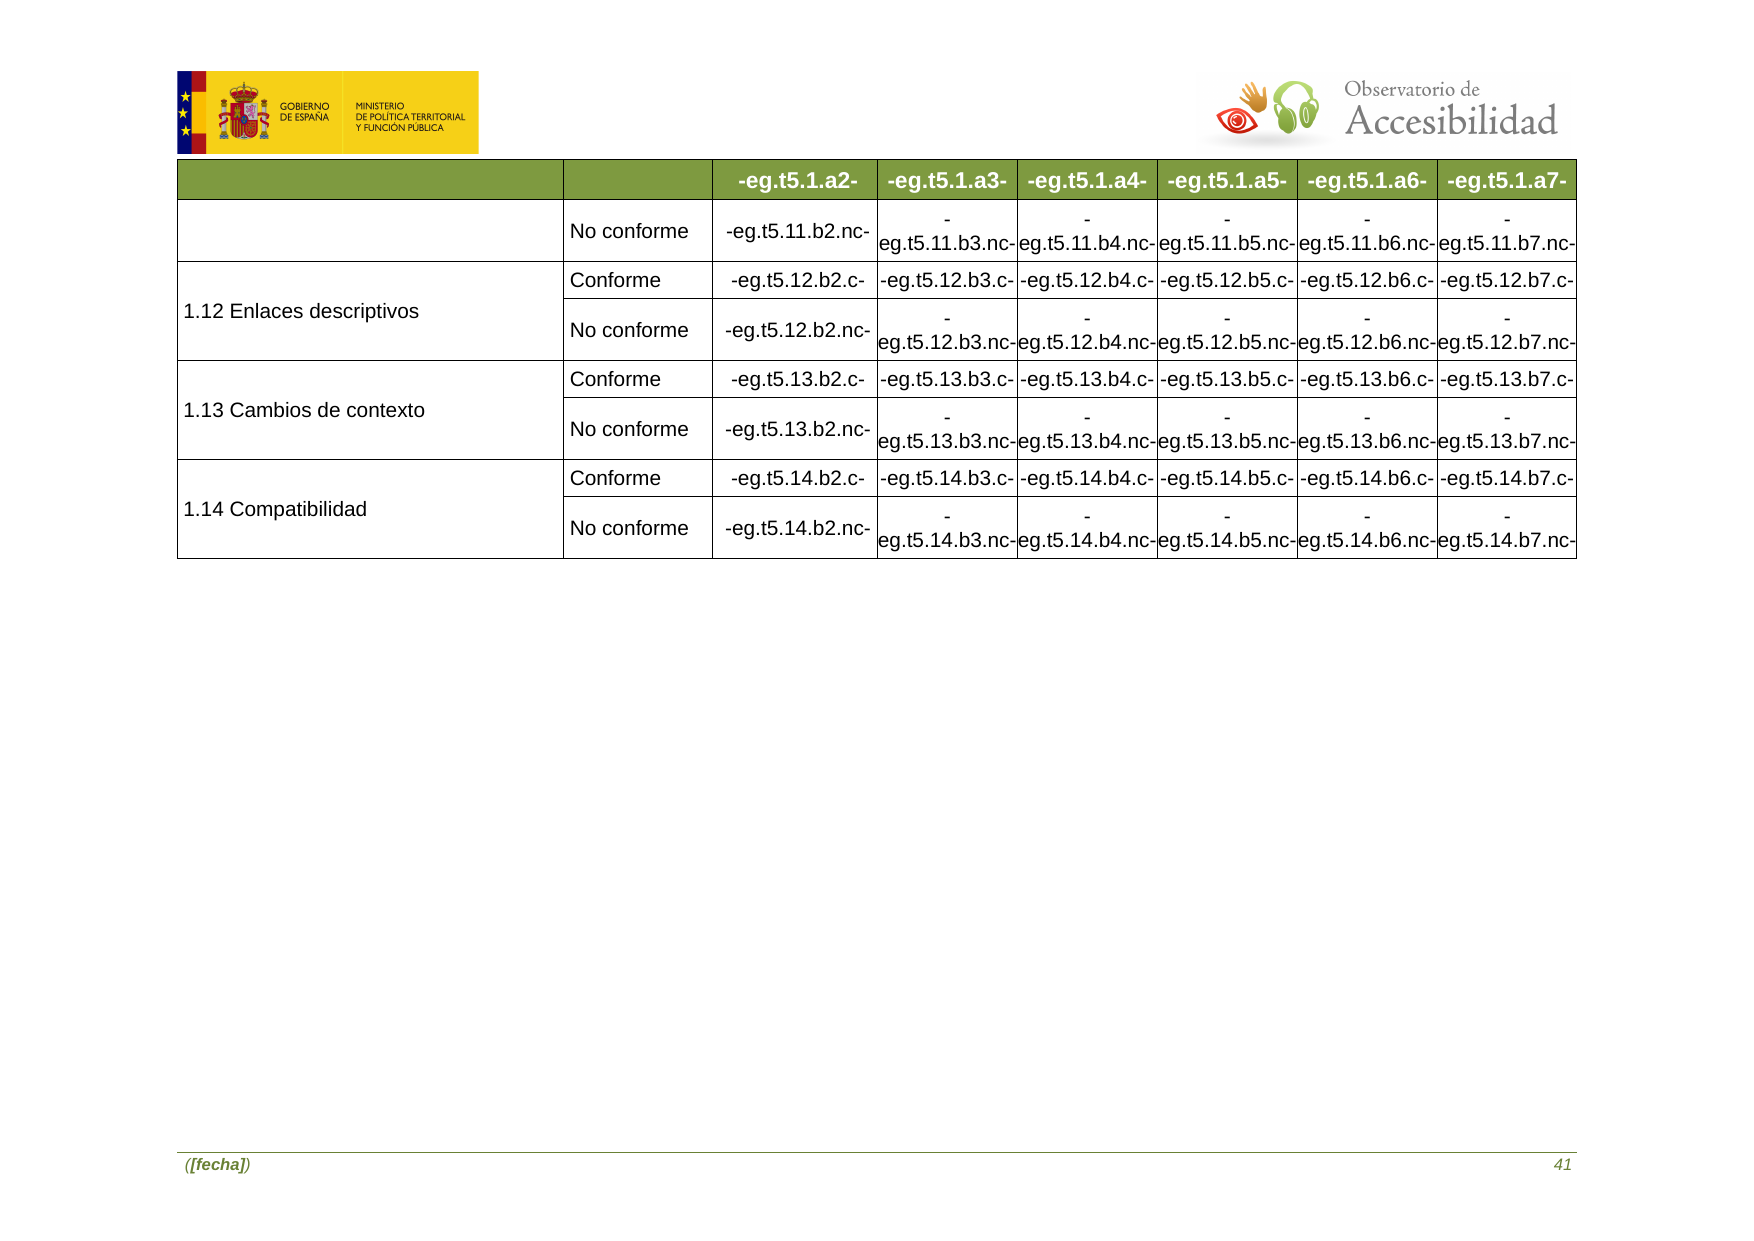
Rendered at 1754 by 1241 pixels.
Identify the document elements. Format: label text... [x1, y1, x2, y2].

table_cell -eg.t5.13.b7.nc- [1438, 398, 1576, 459]
table_cell -eg.t5.14.b3.c- [878, 460, 1017, 496]
table_cell -eg.t5.12.b3.nc- [878, 299, 1017, 360]
table_cell 1.13 Cambios de contexto [178, 361, 563, 459]
table_cell -eg.t5.11.b3.nc- [878, 200, 1017, 261]
table_cell Conforme [564, 262, 712, 298]
table_cell -eg.t5.11.b7.nc- [1438, 200, 1576, 261]
table_cell -eg.t5.12.b4.nc- [1018, 299, 1157, 360]
table_cell -eg.t5.14.b4.nc- [1018, 497, 1157, 558]
table_cell -eg.t5.13.b7.c- [1438, 361, 1576, 397]
table_cell -eg.t5.13.b2.c- [713, 361, 877, 397]
table_cell -eg.t5.14.b4.c- [1018, 460, 1157, 496]
table_cell -eg.t5.14.b7.nc- [1438, 497, 1576, 558]
table_cell -eg.t5.12.b3.c- [878, 262, 1017, 298]
table_cell 1.14 Compatibilidad [178, 460, 563, 558]
table_cell -eg.t5.13.b6.c- [1298, 361, 1437, 397]
table_cell No conforme [564, 398, 712, 459]
table_cell No conforme [564, 299, 712, 360]
table_cell -eg.t5.14.b6.nc- [1298, 497, 1437, 558]
table_cell Conforme [564, 361, 712, 397]
table_cell -eg.t5.13.b6.nc- [1298, 398, 1437, 459]
table_header -eg.t5.1.a2- [713, 160, 877, 199]
table_cell -eg.t5.14.b3.nc- [878, 497, 1017, 558]
table_cell -eg.t5.12.b5.nc- [1158, 299, 1297, 360]
table_cell No conforme [564, 497, 712, 558]
table_cell -eg.t5.12.b7.nc- [1438, 299, 1576, 360]
table_cell -eg.t5.13.b5.c- [1158, 361, 1297, 397]
table_cell -eg.t5.14.b2.c- [713, 460, 877, 496]
table_cell -eg.t5.11.b6.nc- [1298, 200, 1437, 261]
table_header -eg.t5.1.a6- [1298, 160, 1437, 199]
picture [177, 71, 479, 154]
table_cell -eg.t5.14.b6.c- [1298, 460, 1437, 496]
table_header [564, 160, 712, 199]
table_cell Conforme [564, 460, 712, 496]
table_cell -eg.t5.12.b5.c- [1158, 262, 1297, 298]
table_cell -eg.t5.12.b2.nc- [713, 299, 877, 360]
table_cell -eg.t5.11.b2.nc- [713, 200, 877, 261]
table_cell -eg.t5.13.b4.nc- [1018, 398, 1157, 459]
table_header -eg.t5.1.a4- [1018, 160, 1157, 199]
table_header -eg.t5.1.a3- [878, 160, 1017, 199]
table_cell -eg.t5.11.b5.nc- [1158, 200, 1297, 261]
picture [1196, 72, 1572, 154]
table_cell -eg.t5.14.b5.c- [1158, 460, 1297, 496]
table_header [178, 160, 563, 199]
table_cell -eg.t5.13.b3.c- [878, 361, 1017, 397]
table_cell -eg.t5.14.b5.nc- [1158, 497, 1297, 558]
table_cell -eg.t5.12.b6.c- [1298, 262, 1437, 298]
table_cell -eg.t5.11.b4.nc- [1018, 200, 1157, 261]
table_cell -eg.t5.12.b4.c- [1018, 262, 1157, 298]
table_cell [178, 200, 563, 261]
table_cell -eg.t5.12.b7.c- [1438, 262, 1576, 298]
table_cell -eg.t5.13.b3.nc- [878, 398, 1017, 459]
table_cell -eg.t5.12.b6.nc- [1298, 299, 1437, 360]
table_cell -eg.t5.13.b4.c- [1018, 361, 1157, 397]
table_header -eg.t5.1.a7- [1438, 160, 1576, 199]
table_cell -eg.t5.13.b5.nc- [1158, 398, 1297, 459]
table_cell 1.12 Enlaces descriptivos [178, 262, 563, 360]
table_cell No conforme [564, 200, 712, 261]
table_cell -eg.t5.14.b7.c- [1438, 460, 1576, 496]
table_header -eg.t5.1.a5- [1158, 160, 1297, 199]
table_cell -eg.t5.12.b2.c- [713, 262, 877, 298]
table_cell -eg.t5.14.b2.nc- [713, 497, 877, 558]
table_cell -eg.t5.13.b2.nc- [713, 398, 877, 459]
